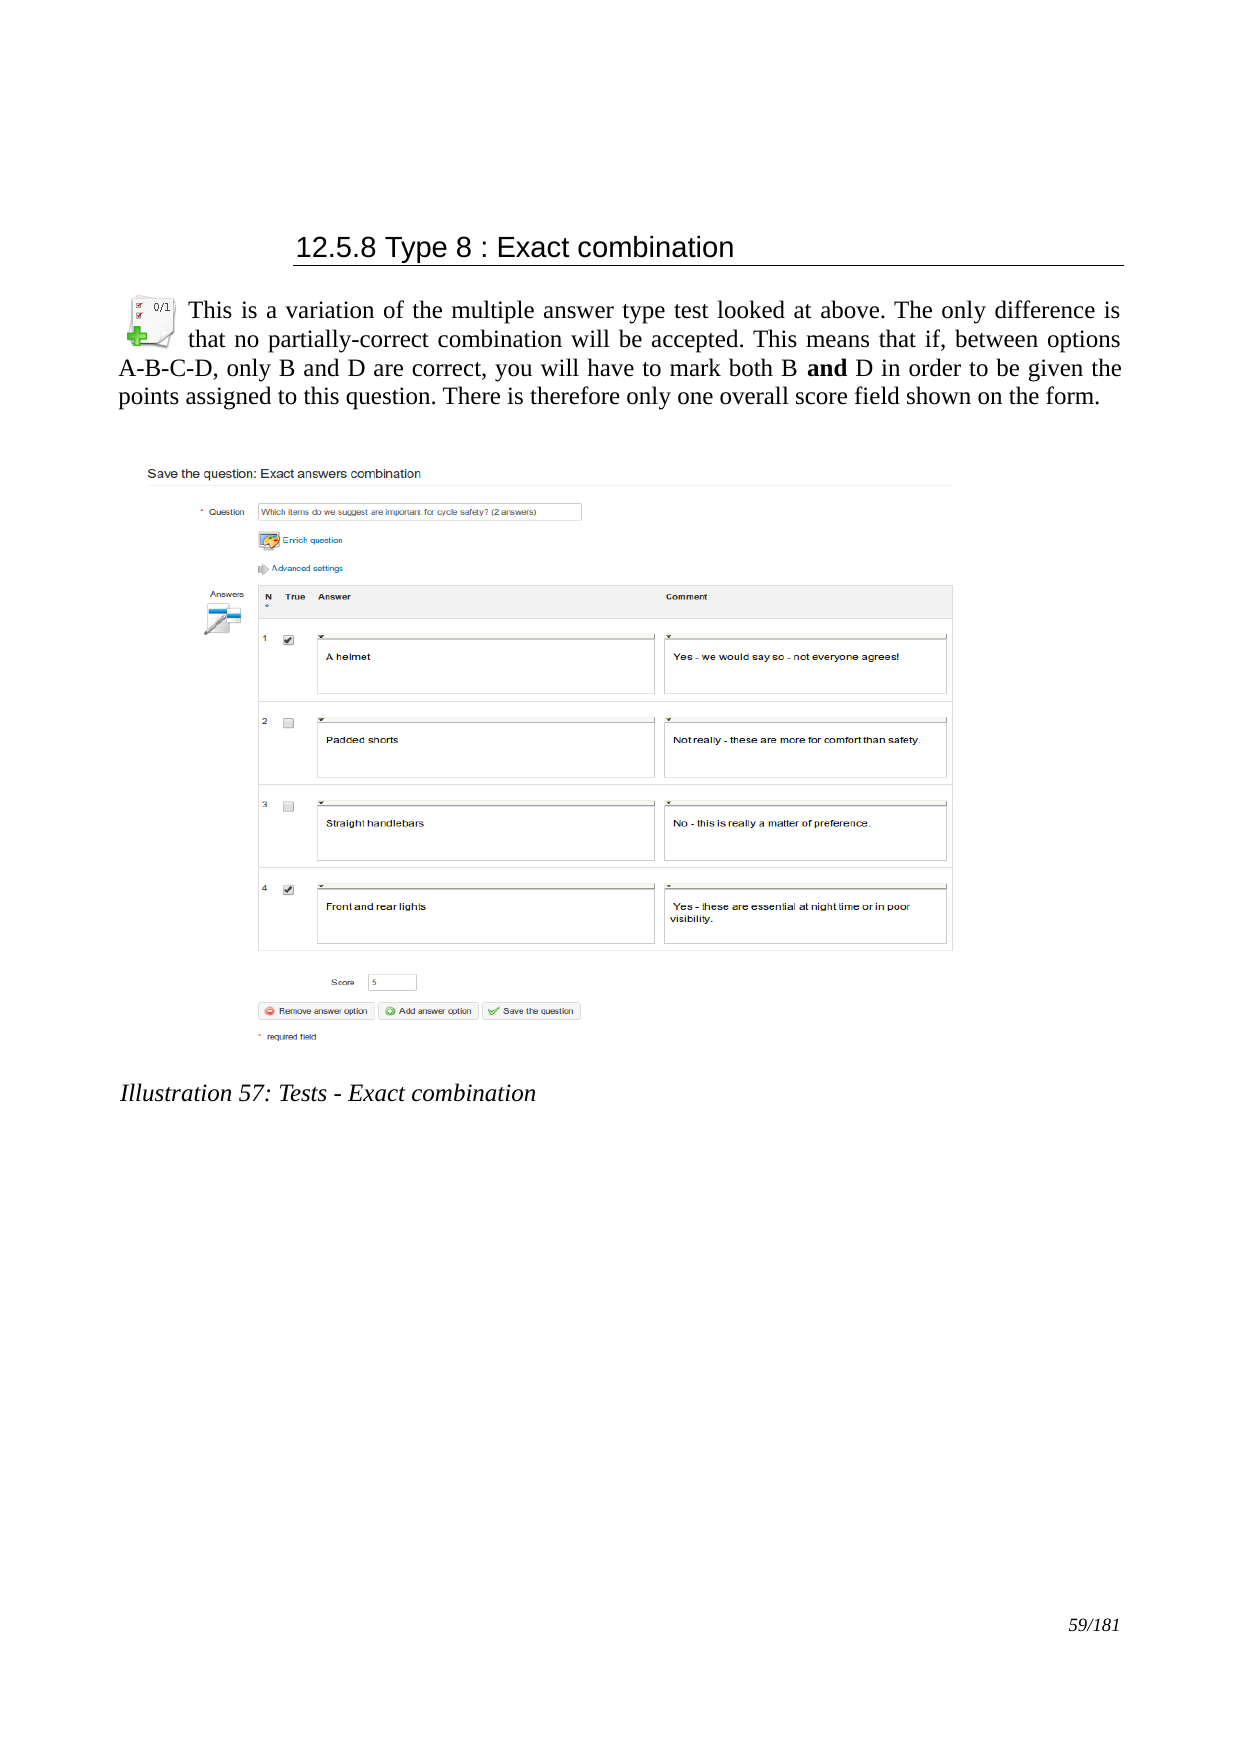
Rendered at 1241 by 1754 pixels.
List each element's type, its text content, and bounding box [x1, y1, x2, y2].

text Illustration 57: Tests - Exact combination [120, 1078, 1120, 1104]
picture [117, 290, 177, 350]
picture [136, 462, 976, 1044]
text This is a variation of the multiple answer type test looked at above. The only difference is that no partially-correct combination will be accepted. This means that if, between options A-B-C-D, only B and D are correct, you will have to mark both B and D in order to be given the points assigned to this question. There is therefore only one overall score field shown on the form. [118, 295, 1122, 410]
subtitle Type 8 : Exact combination [293, 230, 1124, 265]
